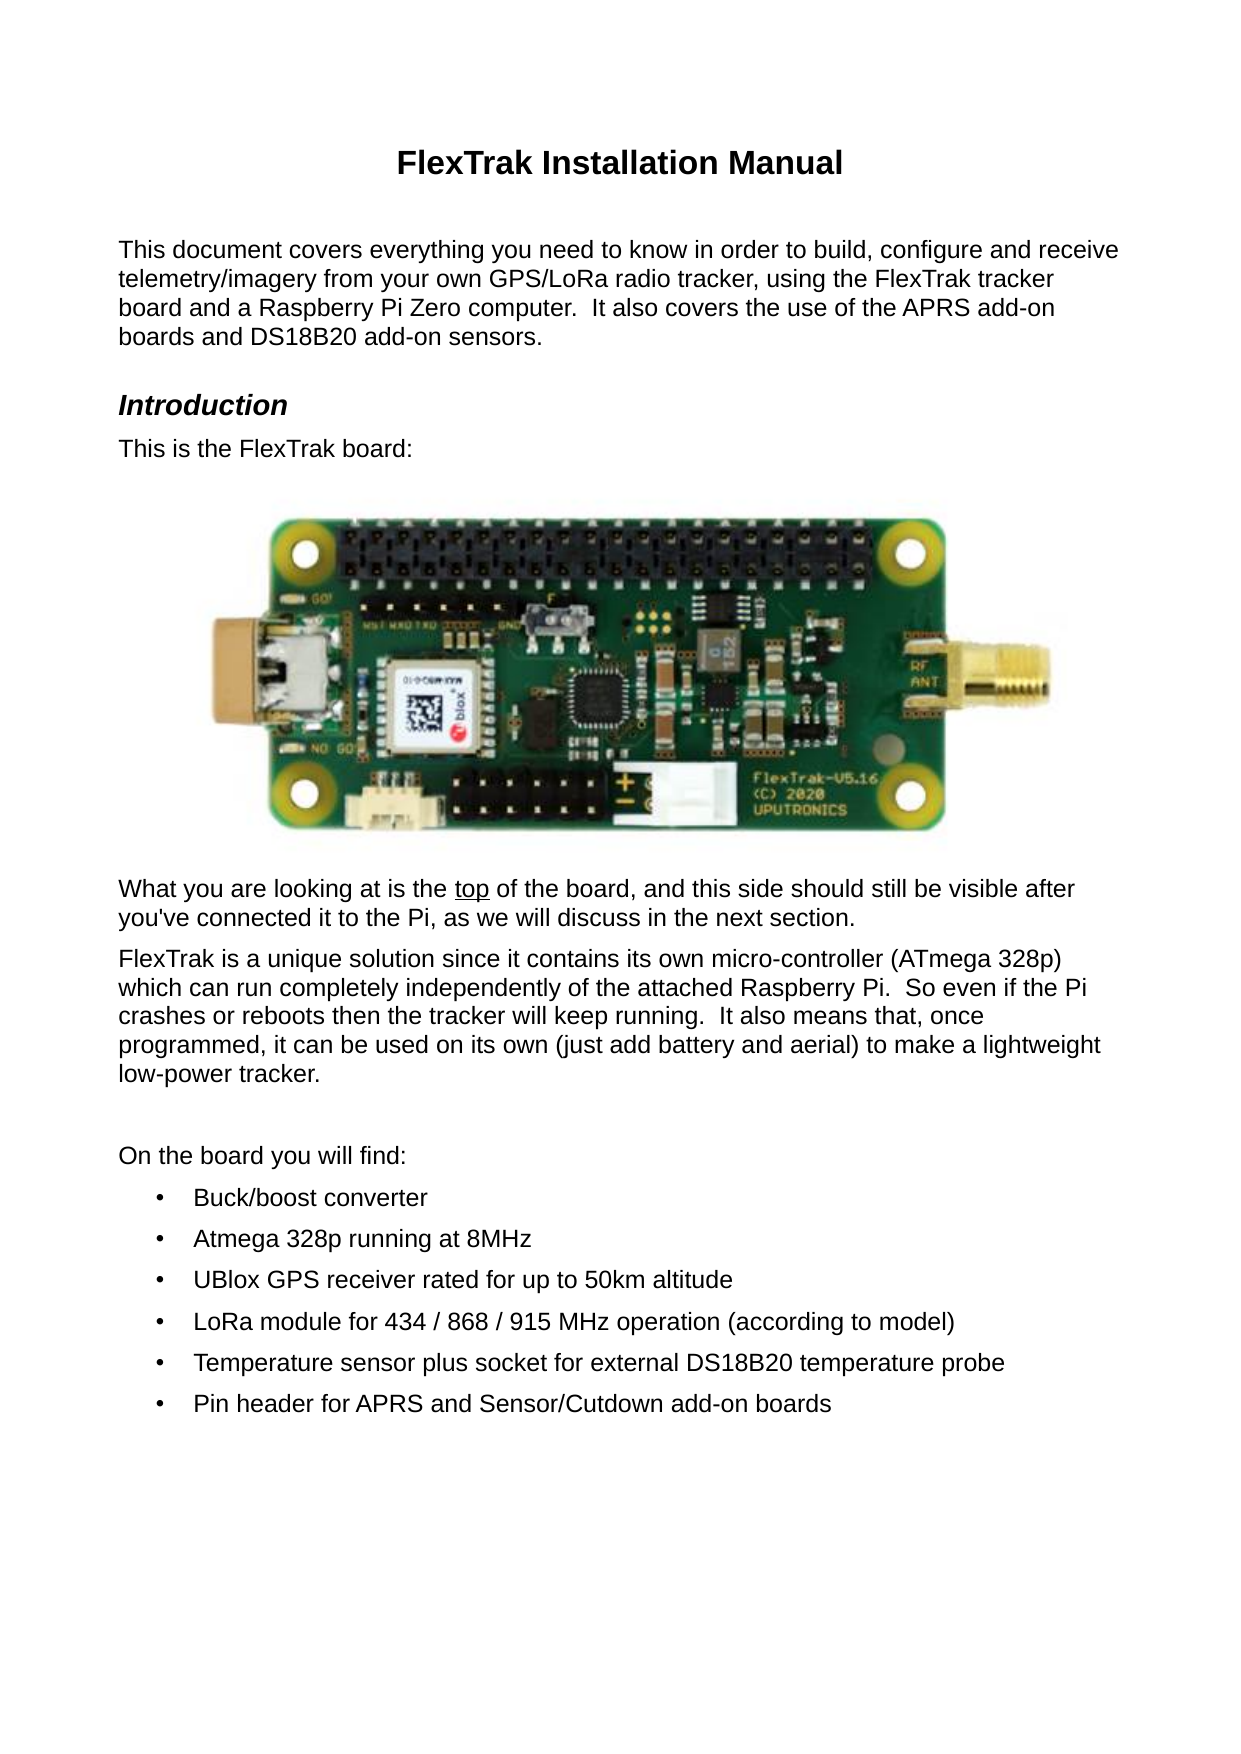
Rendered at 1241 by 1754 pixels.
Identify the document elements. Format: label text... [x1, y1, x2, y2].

list Buck/boost converter [156, 1182, 1122, 1211]
list Atmega 328p running at 8MHz [156, 1224, 1122, 1253]
list UBlox GPS receiver rated for up to 50km altitude [156, 1265, 1122, 1294]
picture [172, 475, 1068, 874]
list Pin header for APRS and Sensor/Cutdown add-on boards [156, 1389, 1122, 1418]
list Temperature sensor plus socket for external DS18B20 temperature probe [156, 1348, 1122, 1377]
text What you are looking at is the top of the board, and this side should still be visible after you've connected it to the Pi, as we will discuss in the next section. [118, 475, 1122, 931]
subtitle FlexTrak Installation Manual [118, 143, 1122, 182]
list LoRa module for 434 / 868 / 915 MHz operation (according to model) [156, 1307, 1122, 1335]
text This is the FlexTrak board: [118, 434, 1122, 463]
text On the board you will find: [118, 1141, 1122, 1170]
text This document covers everything you need to know in order to build, configure and receive telemetry/imagery from your own GPS/LoRa radio tracker, using the FlexTrak tracker board and a Raspberry Pi Zero computer. It also covers the use of the APRS add-on boards and DS18B20 add-on sensors. [118, 236, 1122, 351]
subtitle Introduction [118, 388, 1122, 422]
text FlexTrak is a unique solution since it contains its own micro-controller (ATmega 328p) which can run completely independently of the attached Raspberry Pi. So even if the Pi crashes or reboots then the tracker will keep running. It also means that, once programmed, it can be used on its own (just add battery and aerial) to make a lightweight low-power tracker. [118, 944, 1122, 1087]
